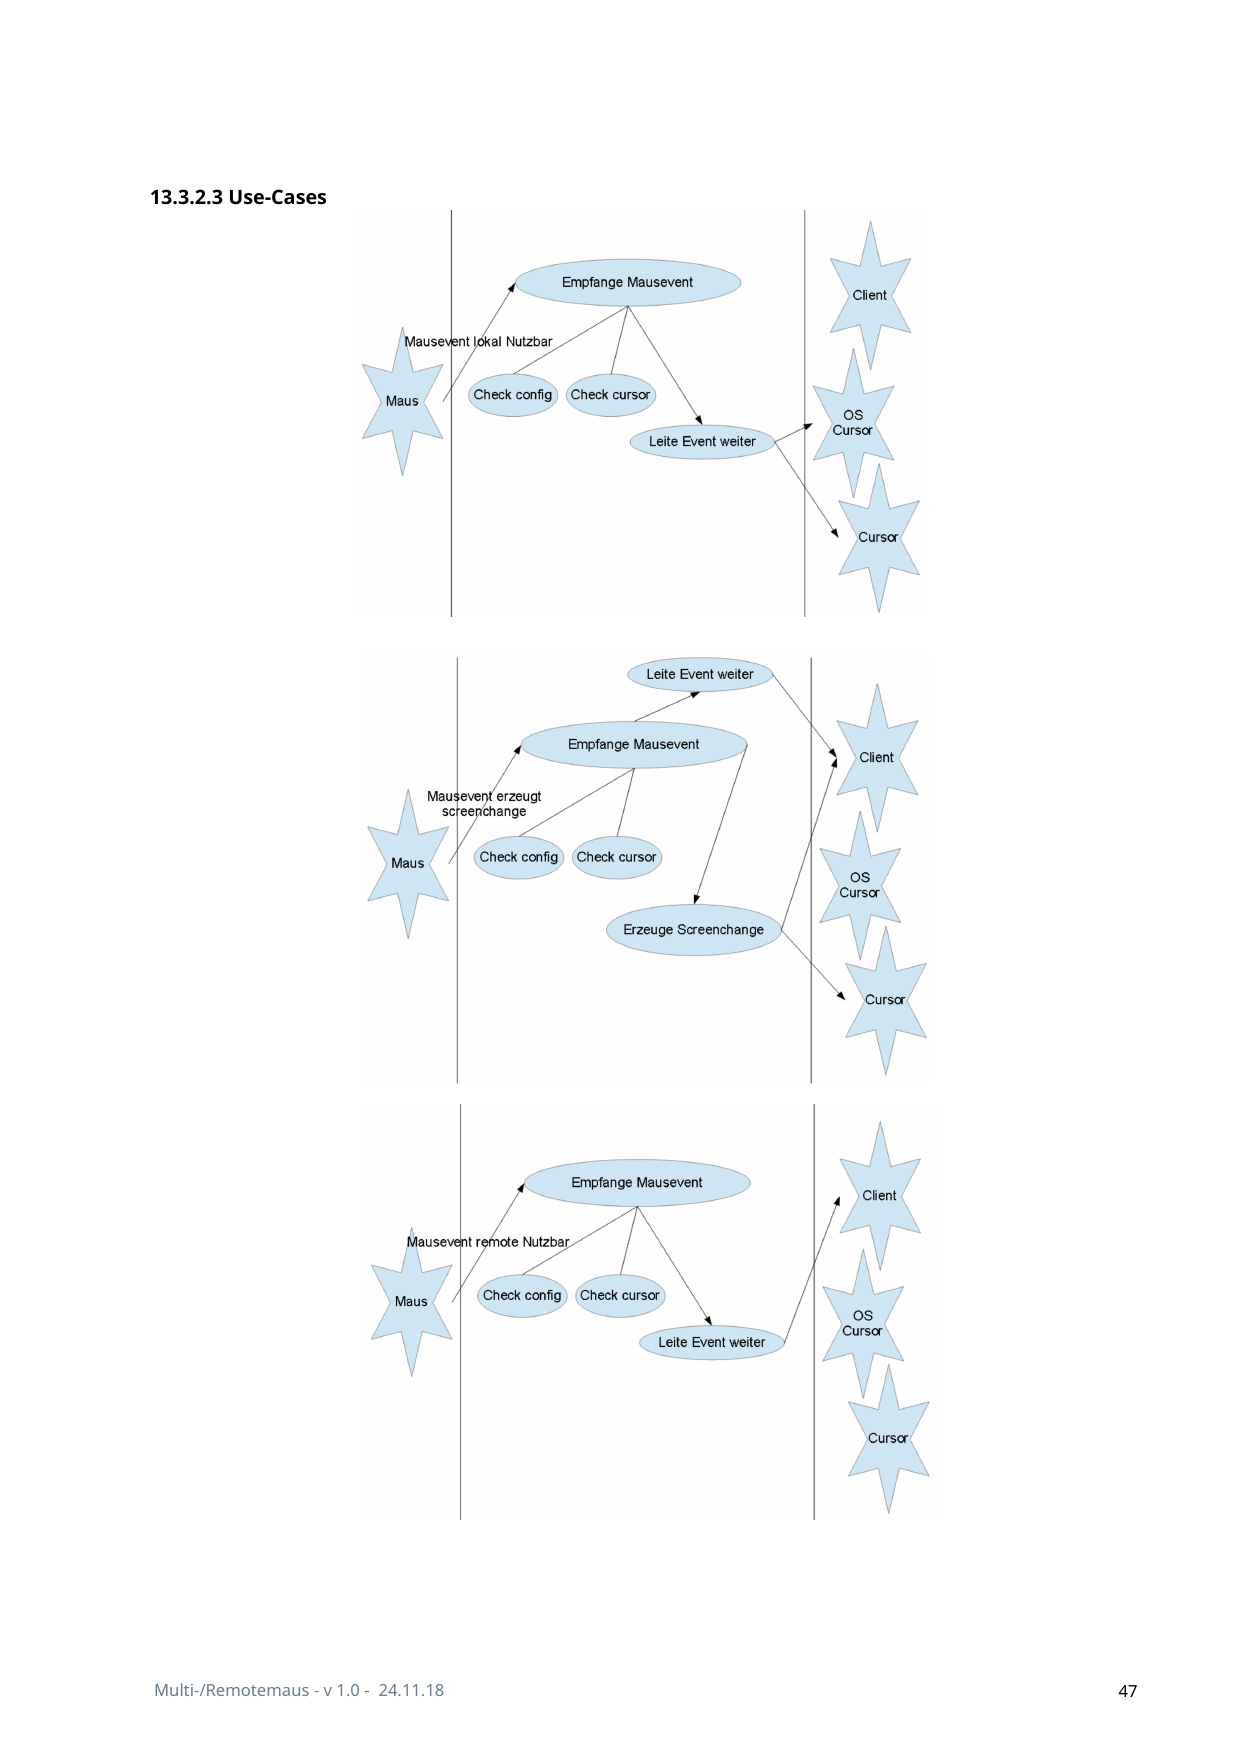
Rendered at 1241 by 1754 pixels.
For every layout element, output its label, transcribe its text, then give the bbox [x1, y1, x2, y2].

picture [361, 652, 931, 1084]
subtitle Use-Cases [149, 183, 1136, 210]
picture [360, 1104, 941, 1520]
picture [357, 210, 928, 617]
